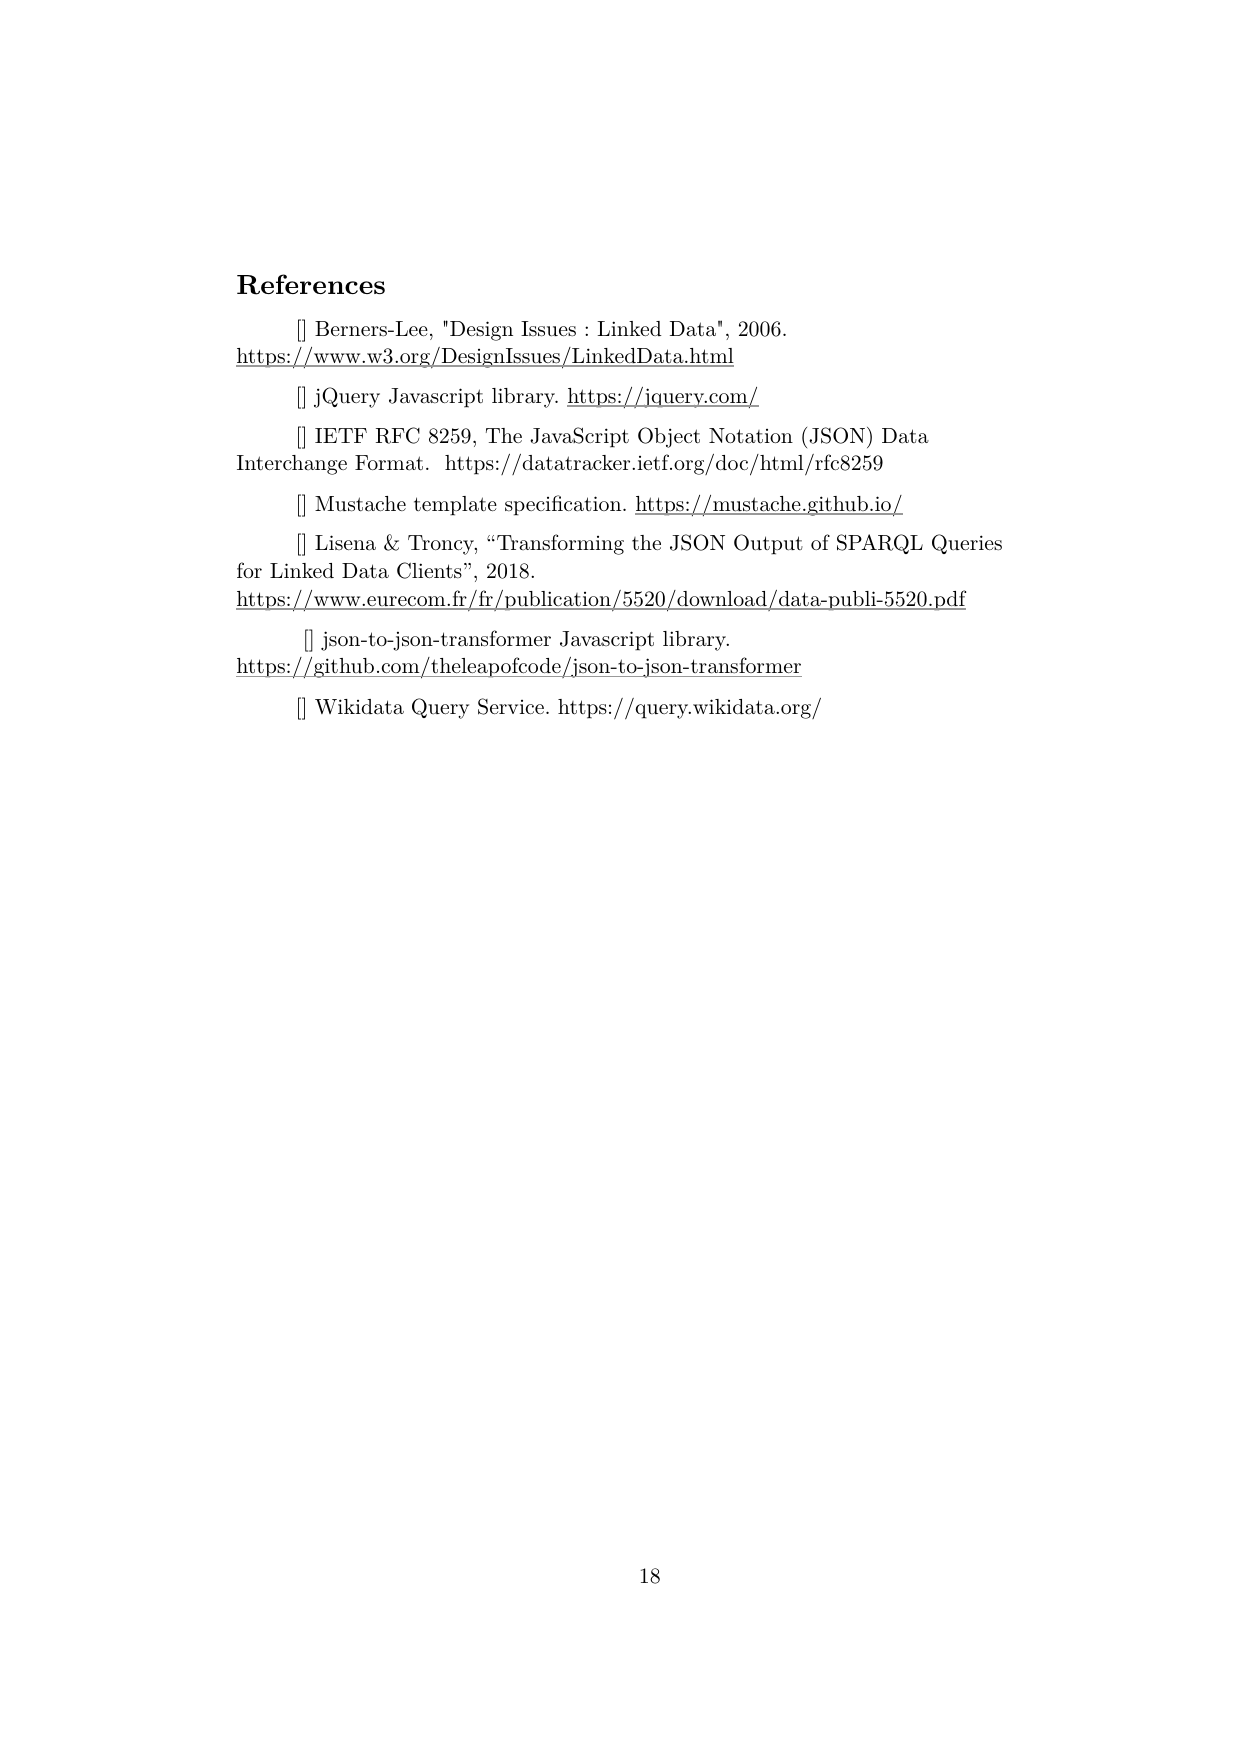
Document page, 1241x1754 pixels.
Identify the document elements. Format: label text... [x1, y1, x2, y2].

text [] Berners-Lee, "Design Issues : Linked Data", 2006. https://www.w3.org/DesignIssues/LinkedData.html [236, 314, 1004, 370]
text [] Wikidata Query Service. https://query.wikidata.org/ [236, 692, 1004, 720]
text [] json-to-json-transformer Javascript library. https://github.com/theleapofcode/json-to-json-transformer [236, 624, 1004, 680]
text [] Lisena & Troncy, “Transforming the JSON Output of SPARQL Queries for Linked Data Clients”, 2018. https://www.eurecom.fr/fr/publication/5520/download/data-publi-5520.pdf [236, 528, 1004, 612]
text [] Mustache template specification. https://mustache.github.io/ [236, 489, 1004, 517]
text [] jQuery Javascript library. https://jquery.com/ [236, 381, 1004, 409]
subtitle References [236, 266, 1004, 301]
text [] IETF RFC 8259, The JavaScript Object Notation (JSON) Data Interchange Format. https://datatracker.ietf.org/doc/html/rfc8259 [236, 421, 1004, 477]
